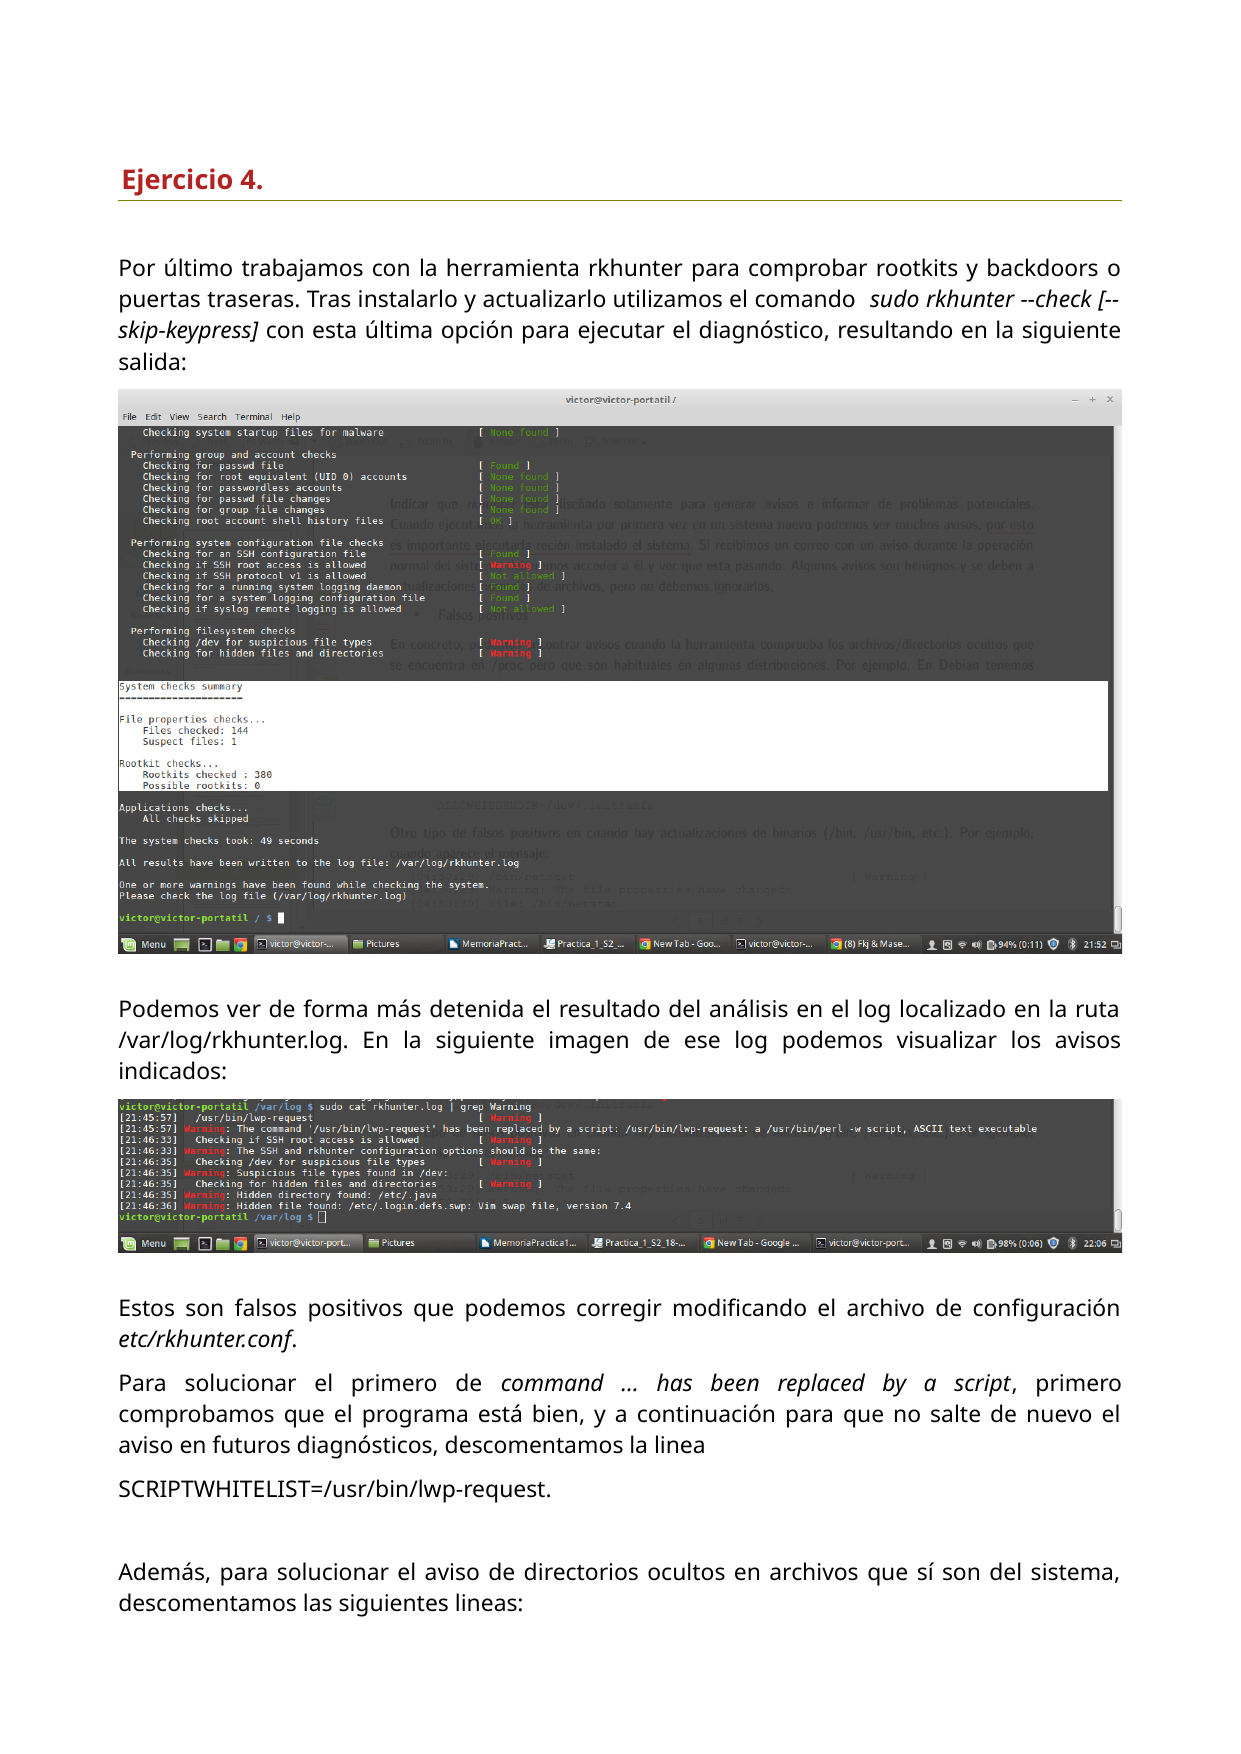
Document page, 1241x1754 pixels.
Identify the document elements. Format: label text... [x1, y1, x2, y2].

text Por último trabajamos con la herramienta rkhunter para comprobar rootkits y backdoors o puertas traseras. Tras instalarlo y actualizarlo utilizamos el comando sudo rkhunter --check [--skip-keypress] con esta última opción para ejecutar el diagnóstico, resultando en la siguiente salida: [118, 252, 1122, 377]
text SCRIPTWHITELIST=/usr/bin/lwp-request. [118, 1473, 1122, 1504]
text Estos son falsos positivos que podemos corregir modificando el archivo de configuración etc/rkhunter.conf. [118, 1292, 1122, 1354]
text Ejercicio 4. [118, 157, 1122, 200]
text Además, para solucionar el aviso de directorios ocultos en archivos que sí son del sistema, descomentamos las siguientes lineas: [118, 1556, 1122, 1618]
text Podemos ver de forma más detenida el resultado del análisis en el log localizado en la ruta /var/log/rkhunter.log. En la siguiente imagen de ese log podemos visualizar los avisos indicados: [118, 993, 1122, 1087]
text Para solucionar el primero de command … has been replaced by a script, primero comprobamos que el programa está bien, y a continuación para que no salte de nuevo el aviso en futuros diagnósticos, descomentamos la linea [118, 1367, 1122, 1461]
picture [118, 389, 1123, 954]
